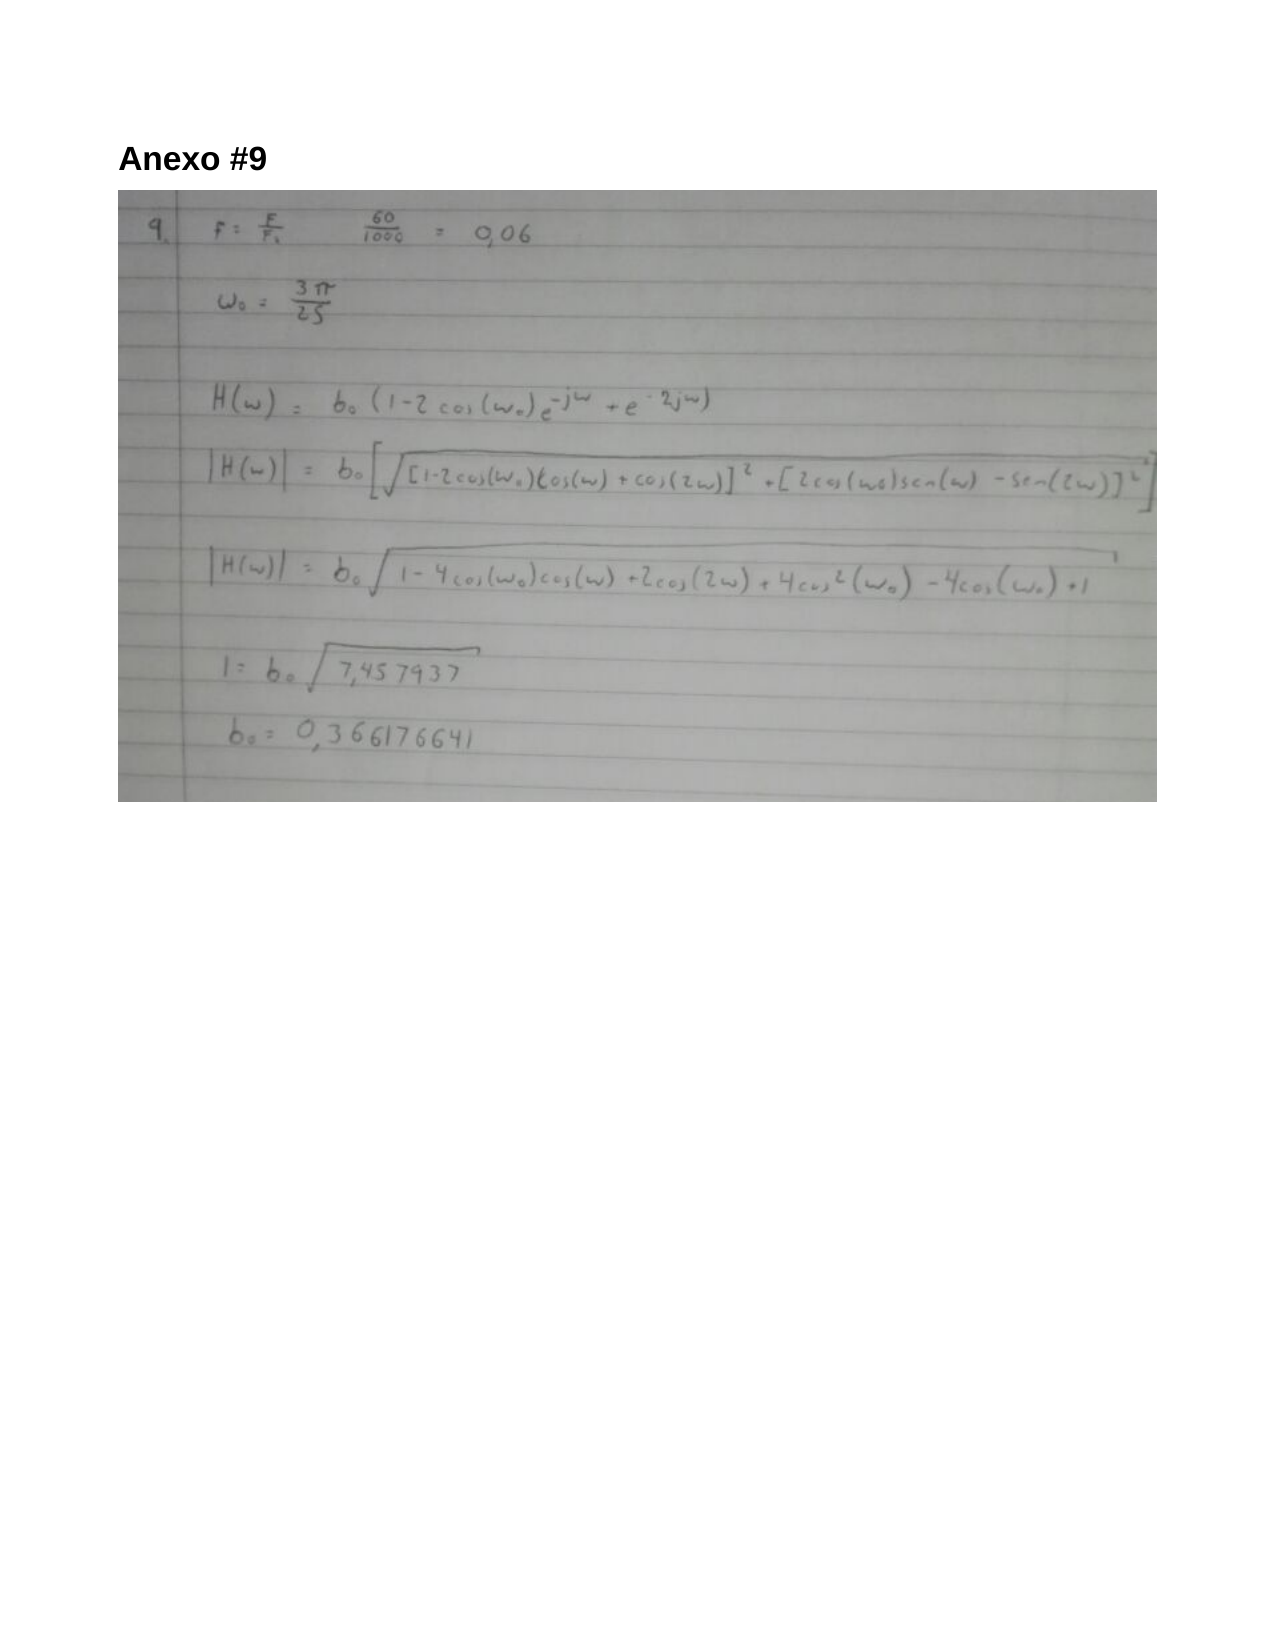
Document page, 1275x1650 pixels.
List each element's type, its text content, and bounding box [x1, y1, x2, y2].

subtitle Anexo #9 [118, 139, 1157, 178]
picture [118, 190, 1157, 802]
